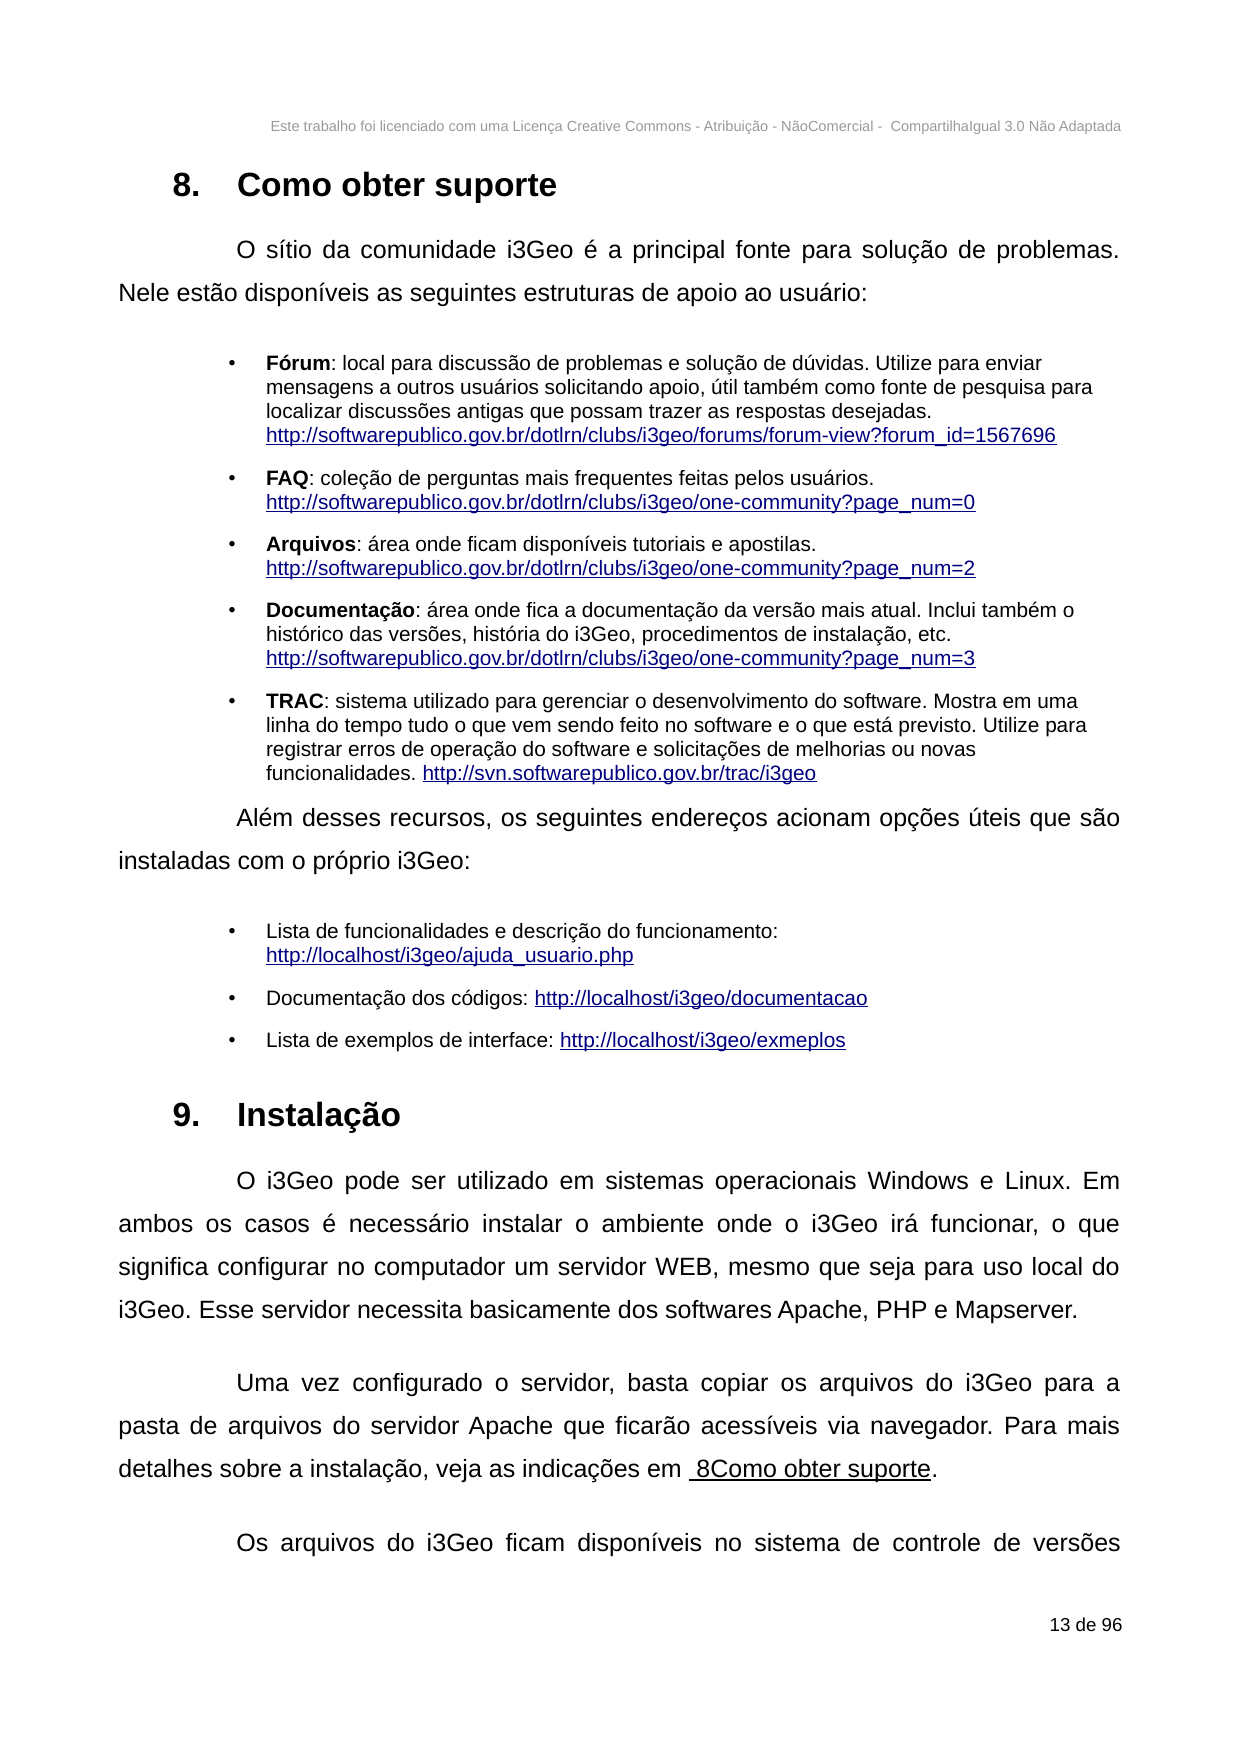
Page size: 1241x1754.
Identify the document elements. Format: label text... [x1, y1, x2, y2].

list Fórum: local para discussão de problemas e solução de dúvidas. Utilize para enviar mensagens a outros usuários solicitando apoio, útil também como fonte de pesquisa para localizar discussões antigas que possam trazer as respostas desejadas. http://softwarepublico.gov.br/dotlrn/clubs/i3geo/forums/forum-view?forum_id=1567696 [228, 351, 1122, 447]
list Documentação dos códigos: http://localhost/i3geo/documentacao [228, 985, 1122, 1009]
list Lista de funcionalidades e descrição do funcionamento: http://localhost/i3geo/ajuda_usuario.php [228, 919, 1122, 967]
list Documentação: área onde fica a documentação da versão mais atual. Inclui também o histórico das versões, história do i3Geo, procedimentos de instalação, etc. http://softwarepublico.gov.br/dotlrn/clubs/i3geo/one-community?page_num=3 [228, 598, 1122, 670]
text Além desses recursos, os seguintes endereços acionam opções úteis que são instaladas com o próprio i3Geo: [118, 803, 1122, 874]
list Lista de exemplos de interface: http://localhost/i3geo/exmeplos [228, 1028, 1122, 1052]
text O sítio da comunidade i3Geo é a principal fonte para solução de problemas. Nele estão disponíveis as seguintes estruturas de apoio ao usuário: [118, 235, 1122, 307]
subtitle Como obter suporte [163, 164, 1077, 203]
text O i3Geo pode ser utilizado em sistemas operacionais Windows e Linux. Em ambos os casos é necessário instalar o ambiente onde o i3Geo irá funcionar, o que significa configurar no computador um servidor WEB, mesmo que seja para uso local do i3Geo. Esse servidor necessita basicamente dos softwares Apache, PHP e Mapserver. [118, 1166, 1122, 1324]
list FAQ: coleção de perguntas mais frequentes feitas pelos usuários. http://softwarepublico.gov.br/dotlrn/clubs/i3geo/one-community?page_num=0 [228, 465, 1122, 513]
subtitle Instalação [163, 1095, 1077, 1134]
list Arquivos: área onde ficam disponíveis tutoriais e apostilas. http://softwarepublico.gov.br/dotlrn/clubs/i3geo/one-community?page_num=2 [228, 532, 1122, 580]
text Uma vez configurado o servidor, basta copiar os arquivos do i3Geo para a pasta de arquivos do servidor Apache que ficarão acessíveis via navegador. Para mais detalhes sobre a instalação, veja as indicações em 8.Como obter suporte. [118, 1368, 1122, 1483]
list TRAC: sistema utilizado para gerenciar o desenvolvimento do software. Mostra em uma linha do tempo tudo o que vem sendo feito no software e o que está previsto. Utilize para registrar erros de operação do software e solicitações de melhorias ou novas funcionalidades. http://svn.softwarepublico.gov.br/trac/i3geo [228, 688, 1122, 784]
text Os arquivos do i3Geo ficam disponíveis no sistema de controle de versões [118, 1528, 1122, 1556]
